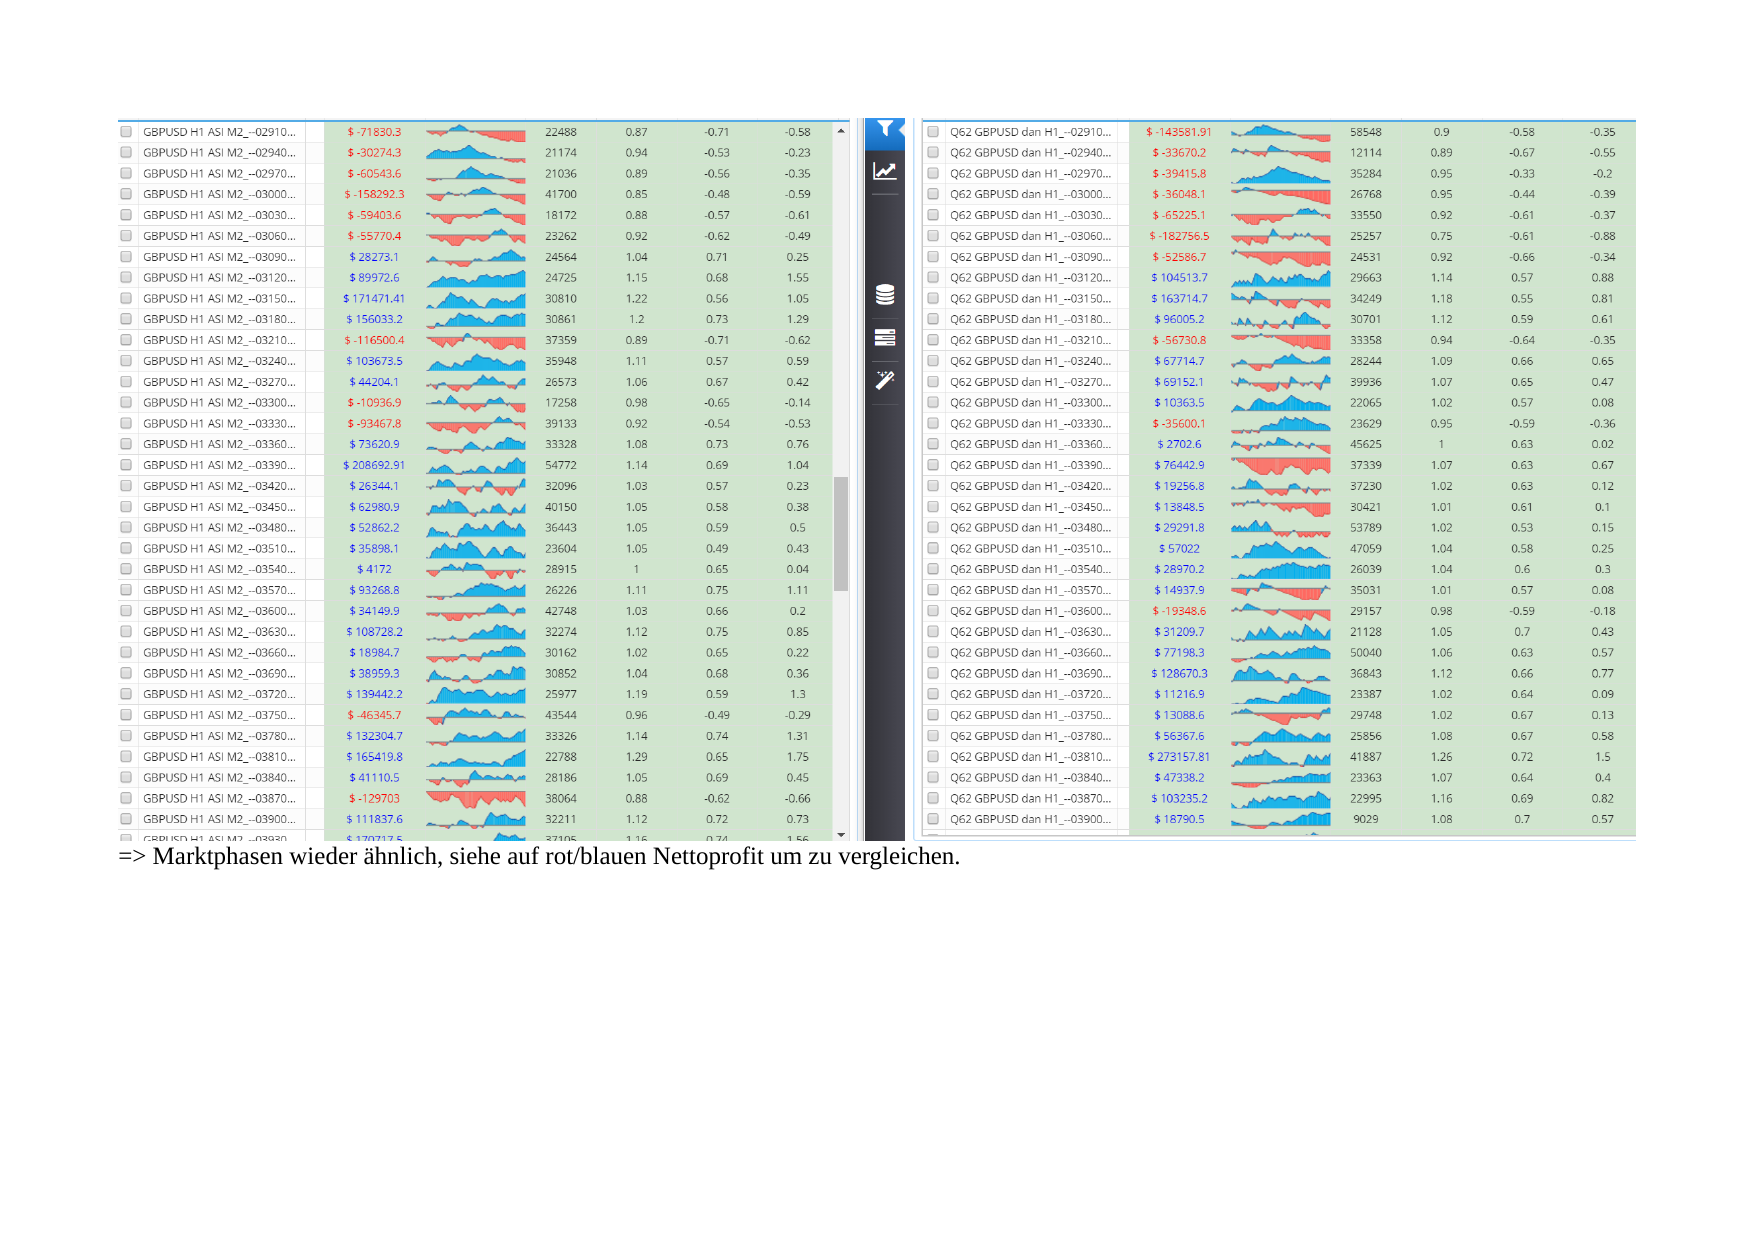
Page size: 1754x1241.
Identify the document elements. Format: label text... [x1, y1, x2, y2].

picture [118, 118, 1636, 841]
text => Marktphasen wieder ähnlich, siehe auf rot/blauen Nettoprofit um zu vergleichen. [118, 841, 1636, 870]
